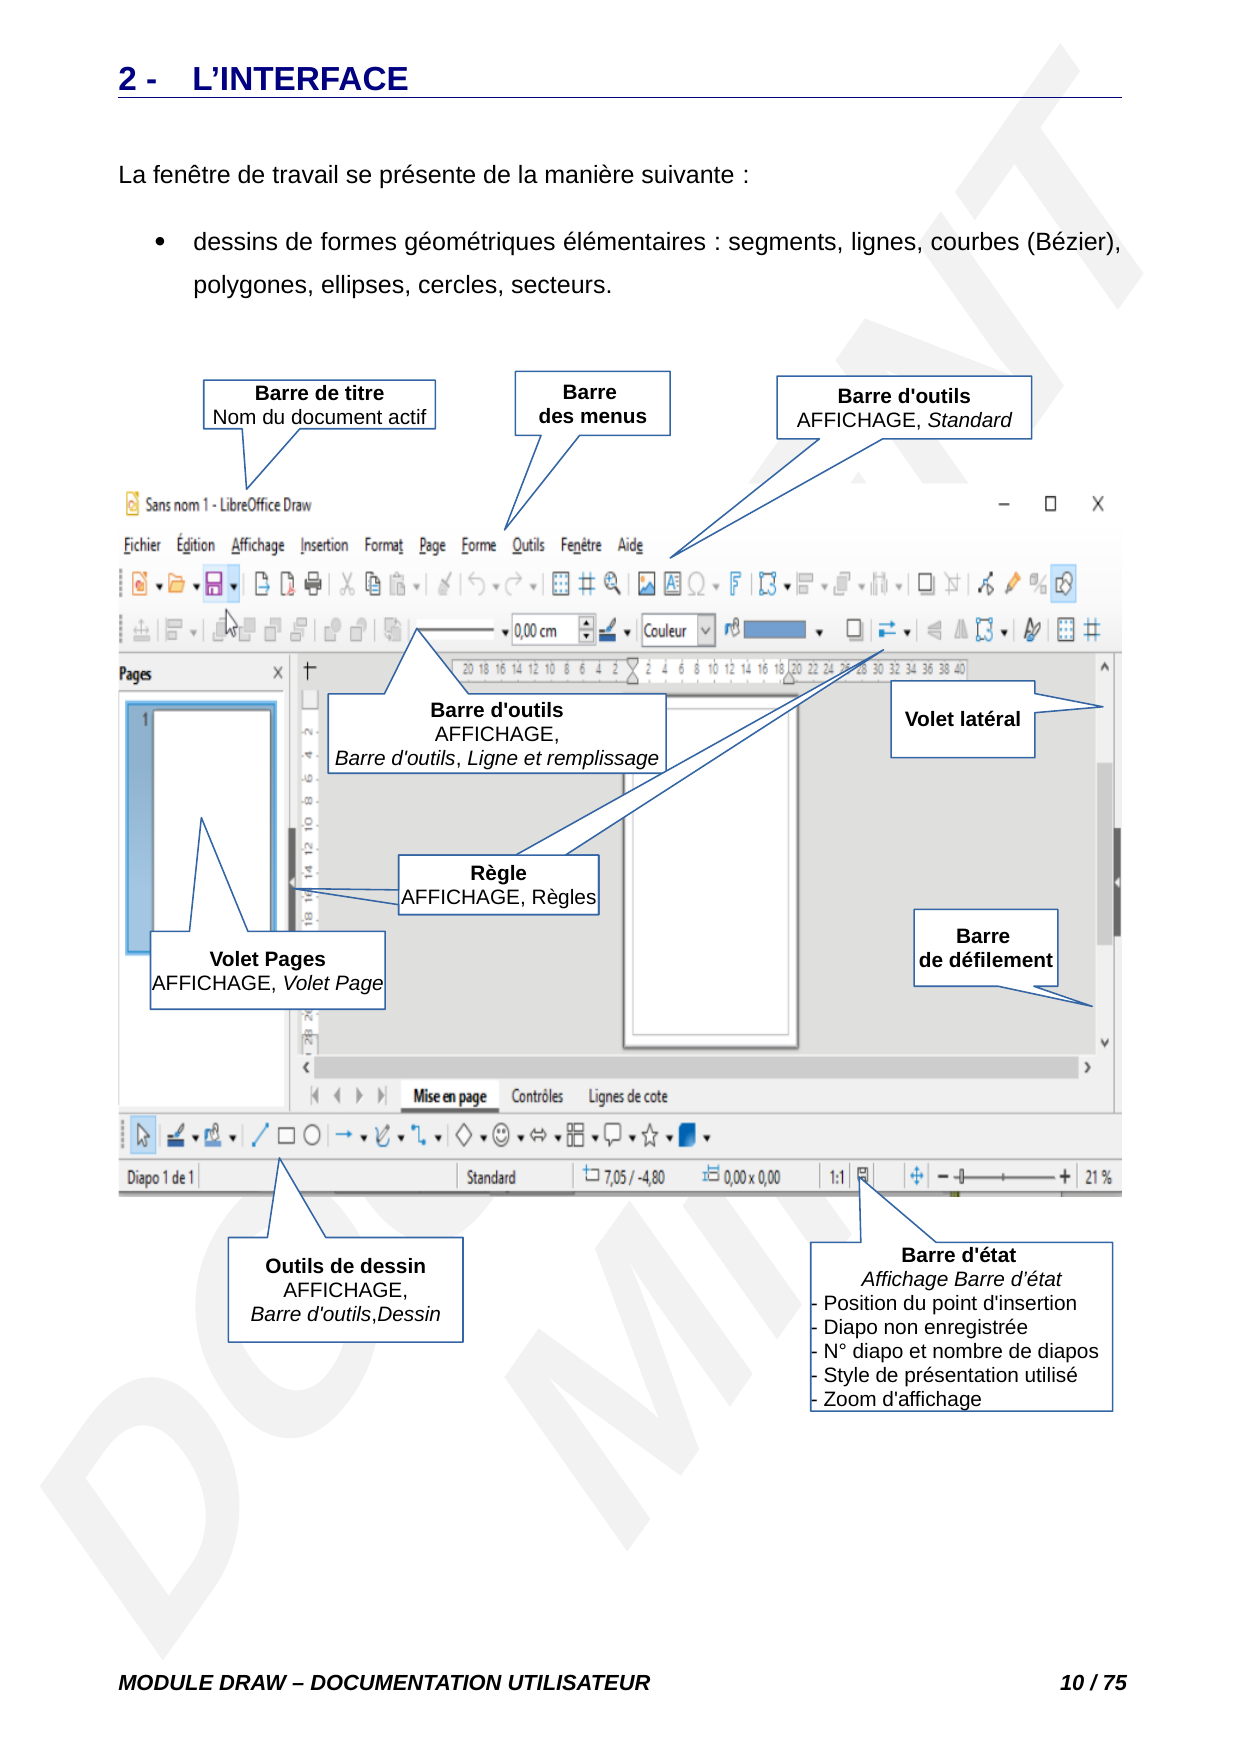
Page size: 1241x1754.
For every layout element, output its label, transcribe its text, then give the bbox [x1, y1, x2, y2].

text La fenêtre de travail se présente de la manière suivante : [118, 160, 1122, 188]
list dessins de formes géométriques élémentaires : segments, lignes, courbes (Bézier), polygones, ellipses, cercles, secteurs. [156, 226, 1122, 298]
subtitle L’interface [118, 59, 1122, 97]
picture [118, 483, 1122, 1197]
